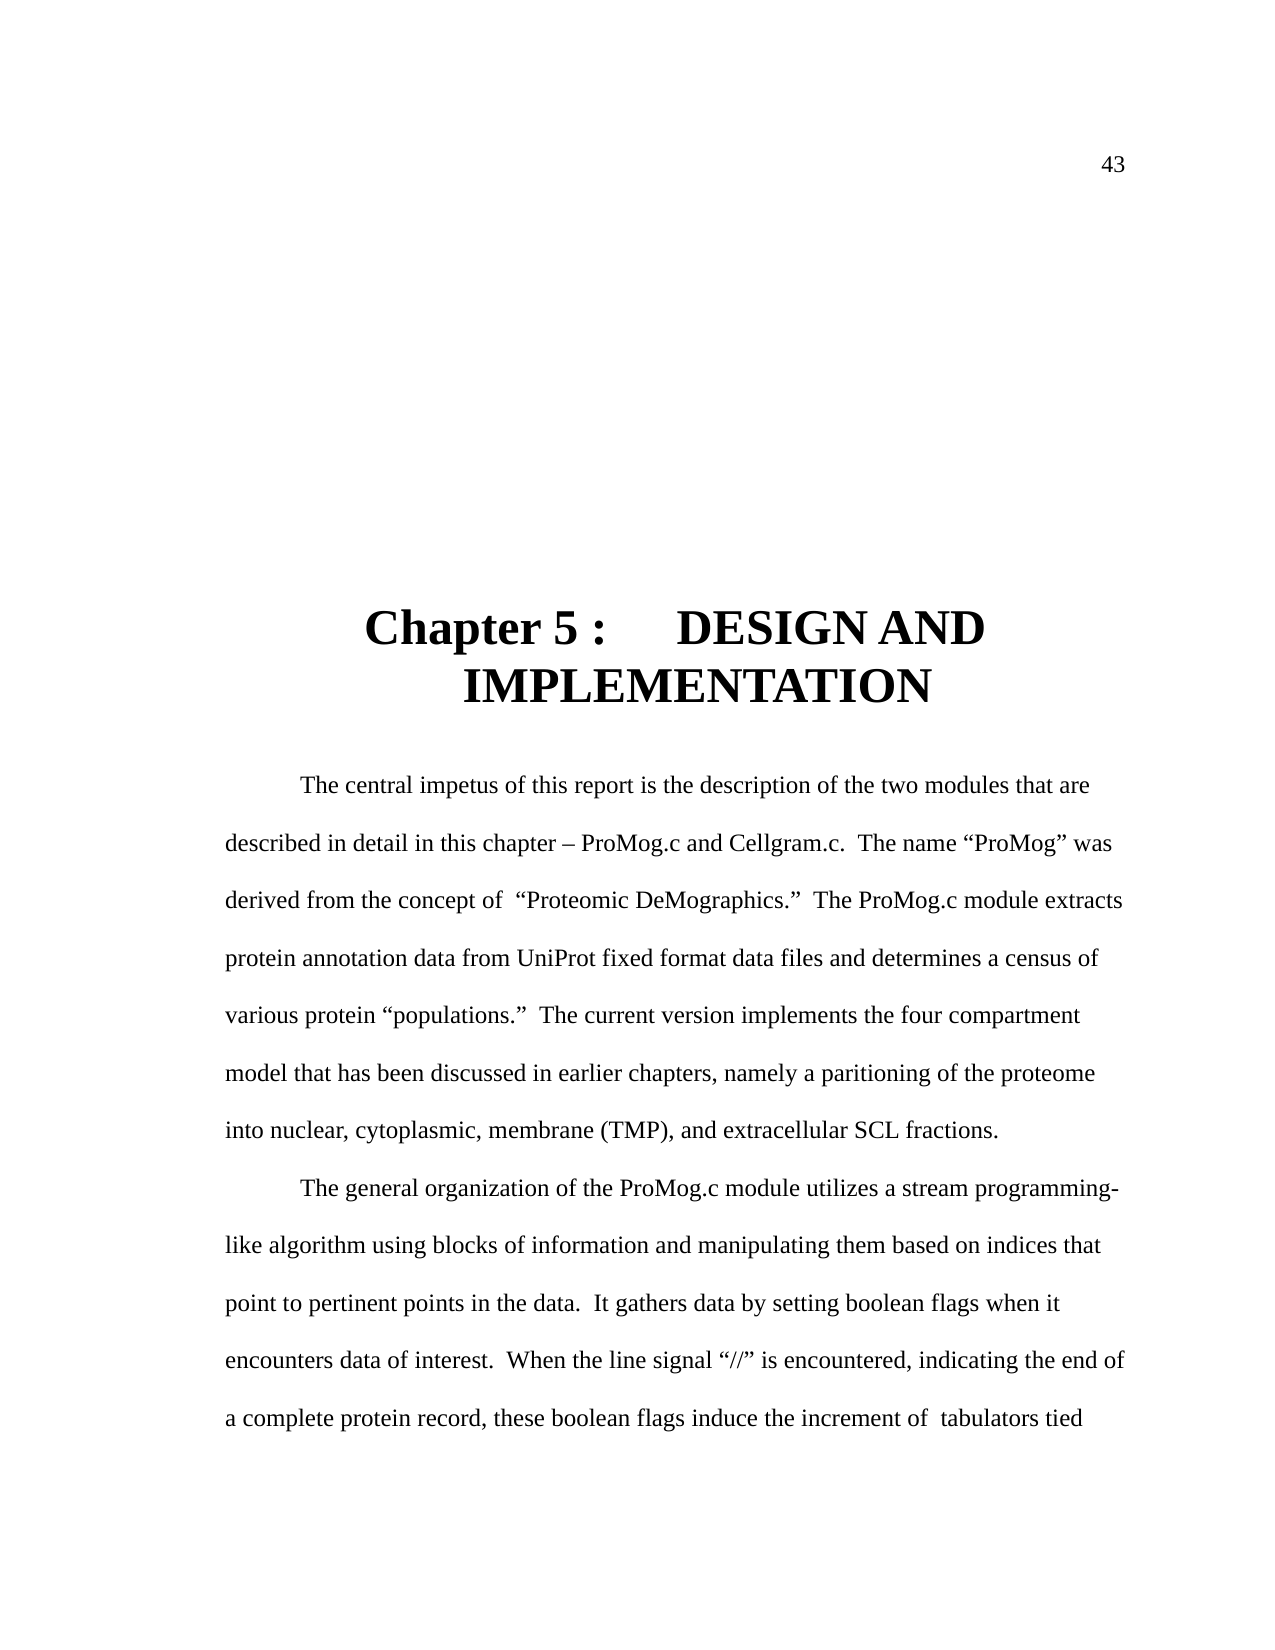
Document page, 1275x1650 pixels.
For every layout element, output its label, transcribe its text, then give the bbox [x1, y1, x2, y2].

subtitle DESIGN AND IMPLEMENTATION [225, 598, 1125, 713]
text The general organization of the ProMog.c module utilizes a stream programming- like algorithm using blocks of information and manipulating them based on indices that point to pertinent points in the data. It gathers data by setting boolean flags when it encounters data of interest. When the line signal “//” is encountered, indicating the end of a complete protein record, these boolean flags induce the increment of tabulators tied [225, 1173, 1125, 1432]
text The central impetus of this report is the description of the two modules that are described in detail in this chapter – ProMog.c and Cellgram.c. The name “ProMog” was derived from the concept of “Proteomic DeMographics.” The ProMog.c module extracts protein annotation data from UniProt fixed format data files and determines a census of various protein “populations.” The current version implements the four compartment model that has been discussed in earlier chapters, namely a paritioning of the proteome into nuclear, cytoplasmic, membrane (TMP), and extracellular SCL fractions. [225, 770, 1125, 1144]
